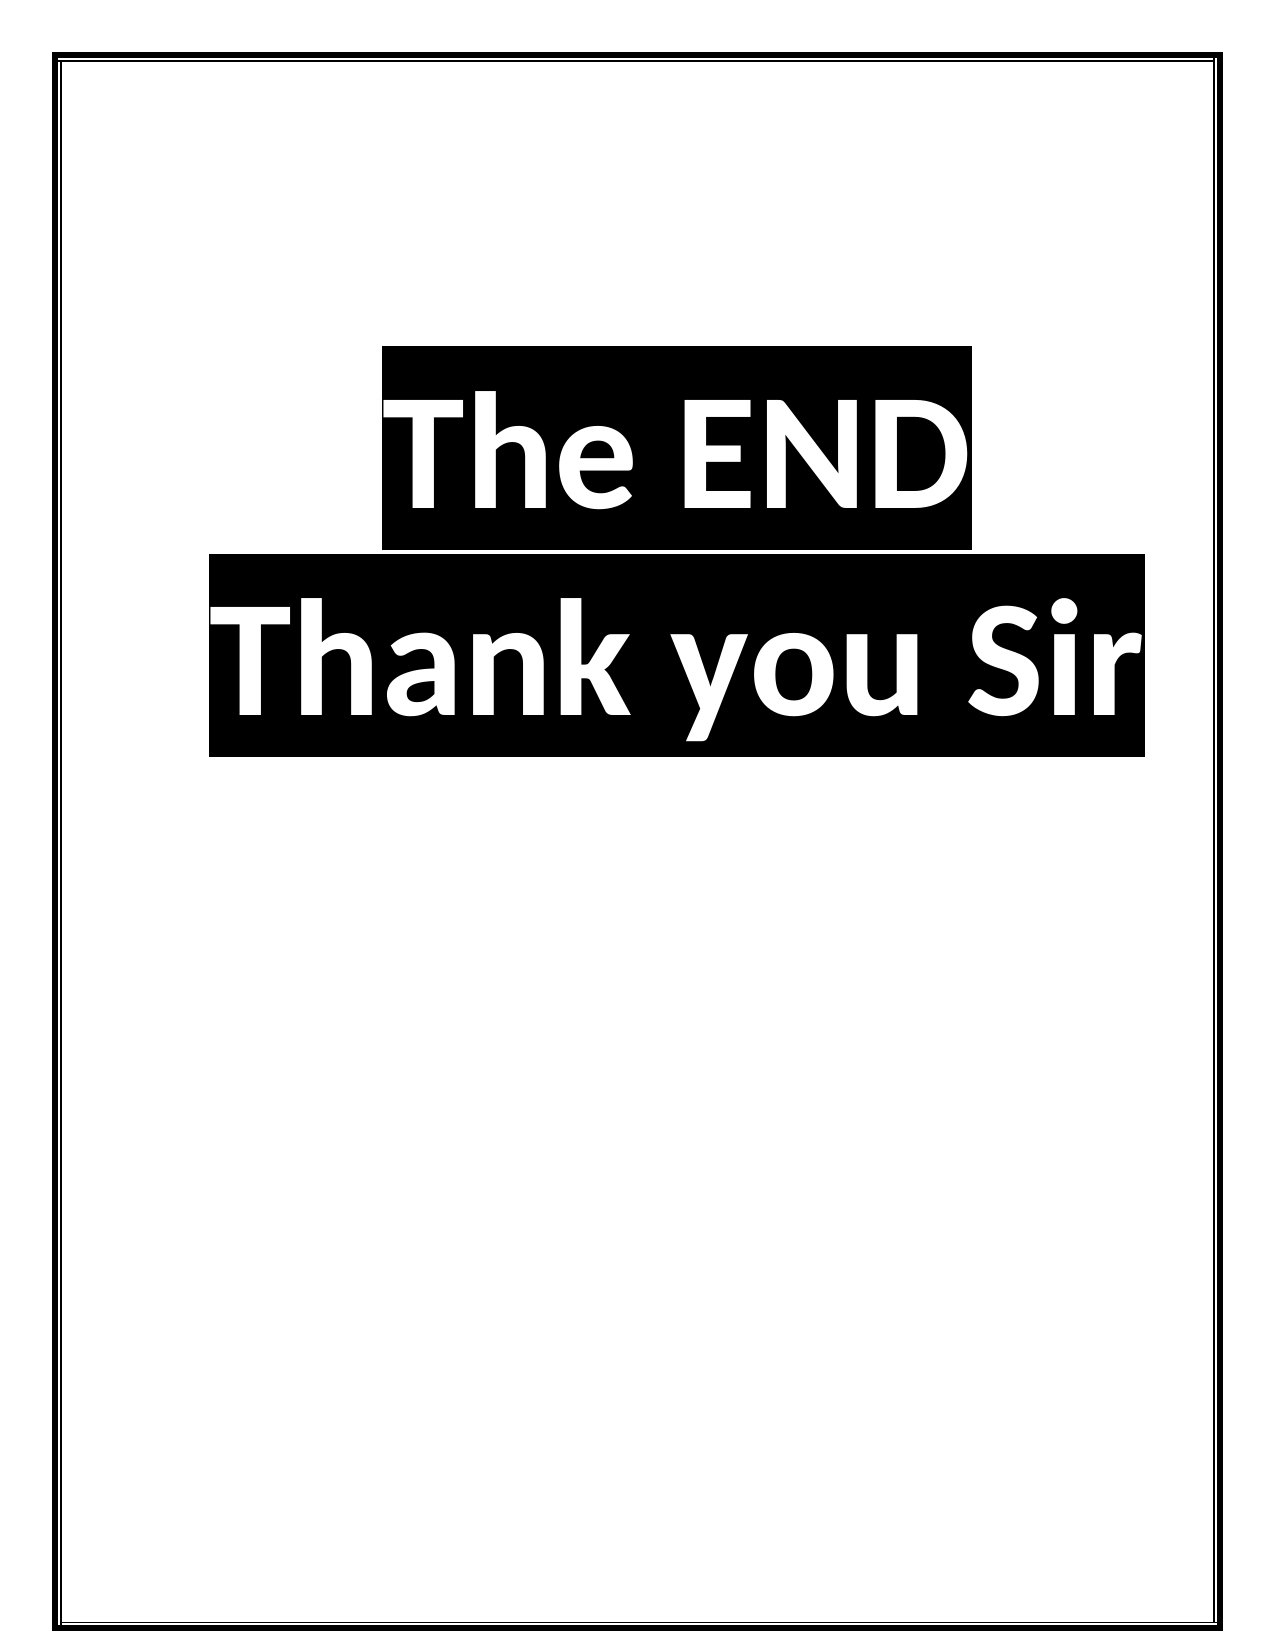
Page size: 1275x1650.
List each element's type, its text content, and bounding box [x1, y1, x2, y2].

text Thank you Sir [150, 553, 1204, 757]
text The END [150, 346, 1204, 550]
